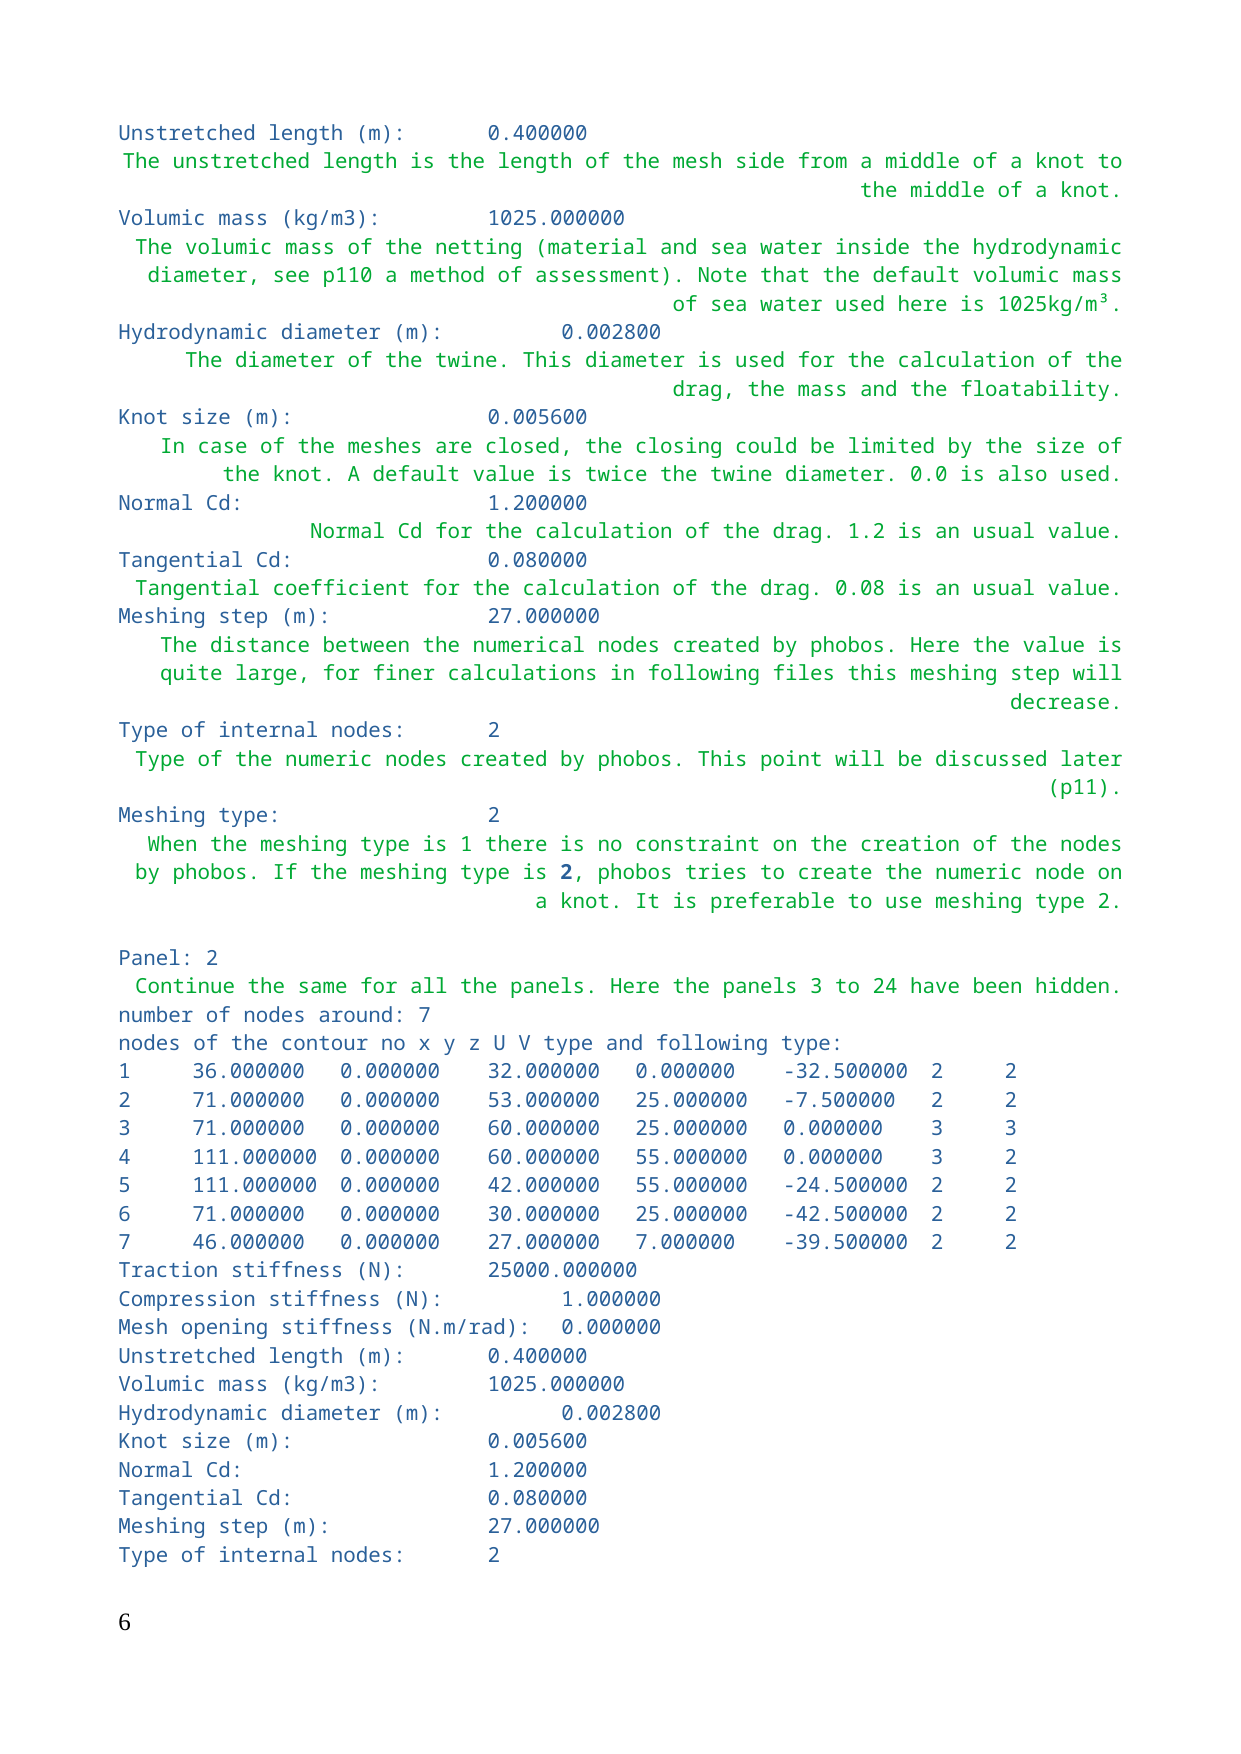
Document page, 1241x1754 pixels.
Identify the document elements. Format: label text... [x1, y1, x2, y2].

text Meshing step (m): 27.000000 [118, 602, 1122, 630]
text Normal Cd for the calculation of the drag. 1.2 is an usual value. [118, 516, 1122, 545]
text number of nodes around: 7 [118, 1000, 1122, 1028]
text Unstretched length (m): 0.400000 [118, 118, 1122, 147]
text In case of the meshes are closed, the closing could be limited by the size of the knot. A default value is twice the twine diameter. 0.0 is also used. [118, 431, 1122, 488]
text Type of internal nodes: 2 [118, 1540, 1122, 1568]
text 2 71.000000 0.000000 53.000000 25.000000 -7.500000 2 2 [118, 1085, 1122, 1113]
text Knot size (m): 0.005600 [118, 1426, 1122, 1455]
text 4 111.000000 0.000000 60.000000 55.000000 0.000000 3 2 [118, 1142, 1122, 1170]
text Meshing step (m): 27.000000 [118, 1512, 1122, 1540]
text Hydrodynamic diameter (m): 0.002800 [118, 1398, 1122, 1426]
text Normal Cd: 1.200000 [118, 1455, 1122, 1483]
text 1 36.000000 0.000000 32.000000 0.000000 -32.500000 2 2 [118, 1057, 1122, 1085]
text Panel: 2 [118, 943, 1122, 971]
text nodes of the contour no x y z U V type and following type: [118, 1028, 1122, 1057]
text Tangential Cd: 0.080000 [118, 1483, 1122, 1512]
text 5 111.000000 0.000000 42.000000 55.000000 -24.500000 2 2 [118, 1170, 1122, 1199]
text The diameter of the twine. This diameter is used for the calculation of the drag, the mass and the floatability. [118, 346, 1122, 402]
text Knot size (m): 0.005600 [118, 402, 1122, 431]
text When the meshing type is 1 there is no constraint on the creation of the nodes by phobos. If the meshing type is 2, phobos tries to create the numeric node on a knot. It is preferable to use meshing type 2. [118, 829, 1122, 914]
text Tangential coefficient for the calculation of the drag. 0.08 is an usual value. [118, 573, 1122, 602]
text Normal Cd: 1.200000 [118, 488, 1122, 516]
text Traction stiffness (N): 25000.000000 [118, 1256, 1122, 1284]
text Unstretched length (m): 0.400000 [118, 1341, 1122, 1369]
text Volumic mass (kg/m3): 1025.000000 [118, 1369, 1122, 1398]
text Mesh opening stiffness (N.m/rad): 0.000000 [118, 1312, 1122, 1341]
text Continue the same for all the panels. Here the panels 3 to 24 have been hidden. [118, 971, 1122, 1000]
text Hydrodynamic diameter (m): 0.002800 [118, 317, 1122, 346]
text 7 46.000000 0.000000 27.000000 7.000000 -39.500000 2 2 [118, 1227, 1122, 1256]
text The volumic mass of the netting (material and sea water inside the hydrodynamic diameter, see p106 a method of assessment). Note that the default volumic mass of sea water used here is 1025kg/m³. [118, 232, 1122, 317]
text Type of internal nodes: 2 [118, 715, 1122, 744]
text Type of the numeric nodes created by phobos. This point will be discussed later (p11). [118, 744, 1122, 801]
text Compression stiffness (N): 1.000000 [118, 1284, 1122, 1312]
text 6 71.000000 0.000000 30.000000 25.000000 -42.500000 2 2 [118, 1199, 1122, 1227]
text The distance between the numerical nodes created by phobos. Here the value is quite large, for finer calculations in following files this meshing step will decrease. [118, 630, 1122, 715]
text Tangential Cd: 0.080000 [118, 545, 1122, 573]
text Meshing type: 2 [118, 801, 1122, 829]
text 3 71.000000 0.000000 60.000000 25.000000 0.000000 3 3 [118, 1113, 1122, 1142]
text The unstretched length is the length of the mesh side from a middle of a knot to the middle of a knot. [118, 147, 1122, 203]
text Volumic mass (kg/m3): 1025.000000 [118, 203, 1122, 232]
